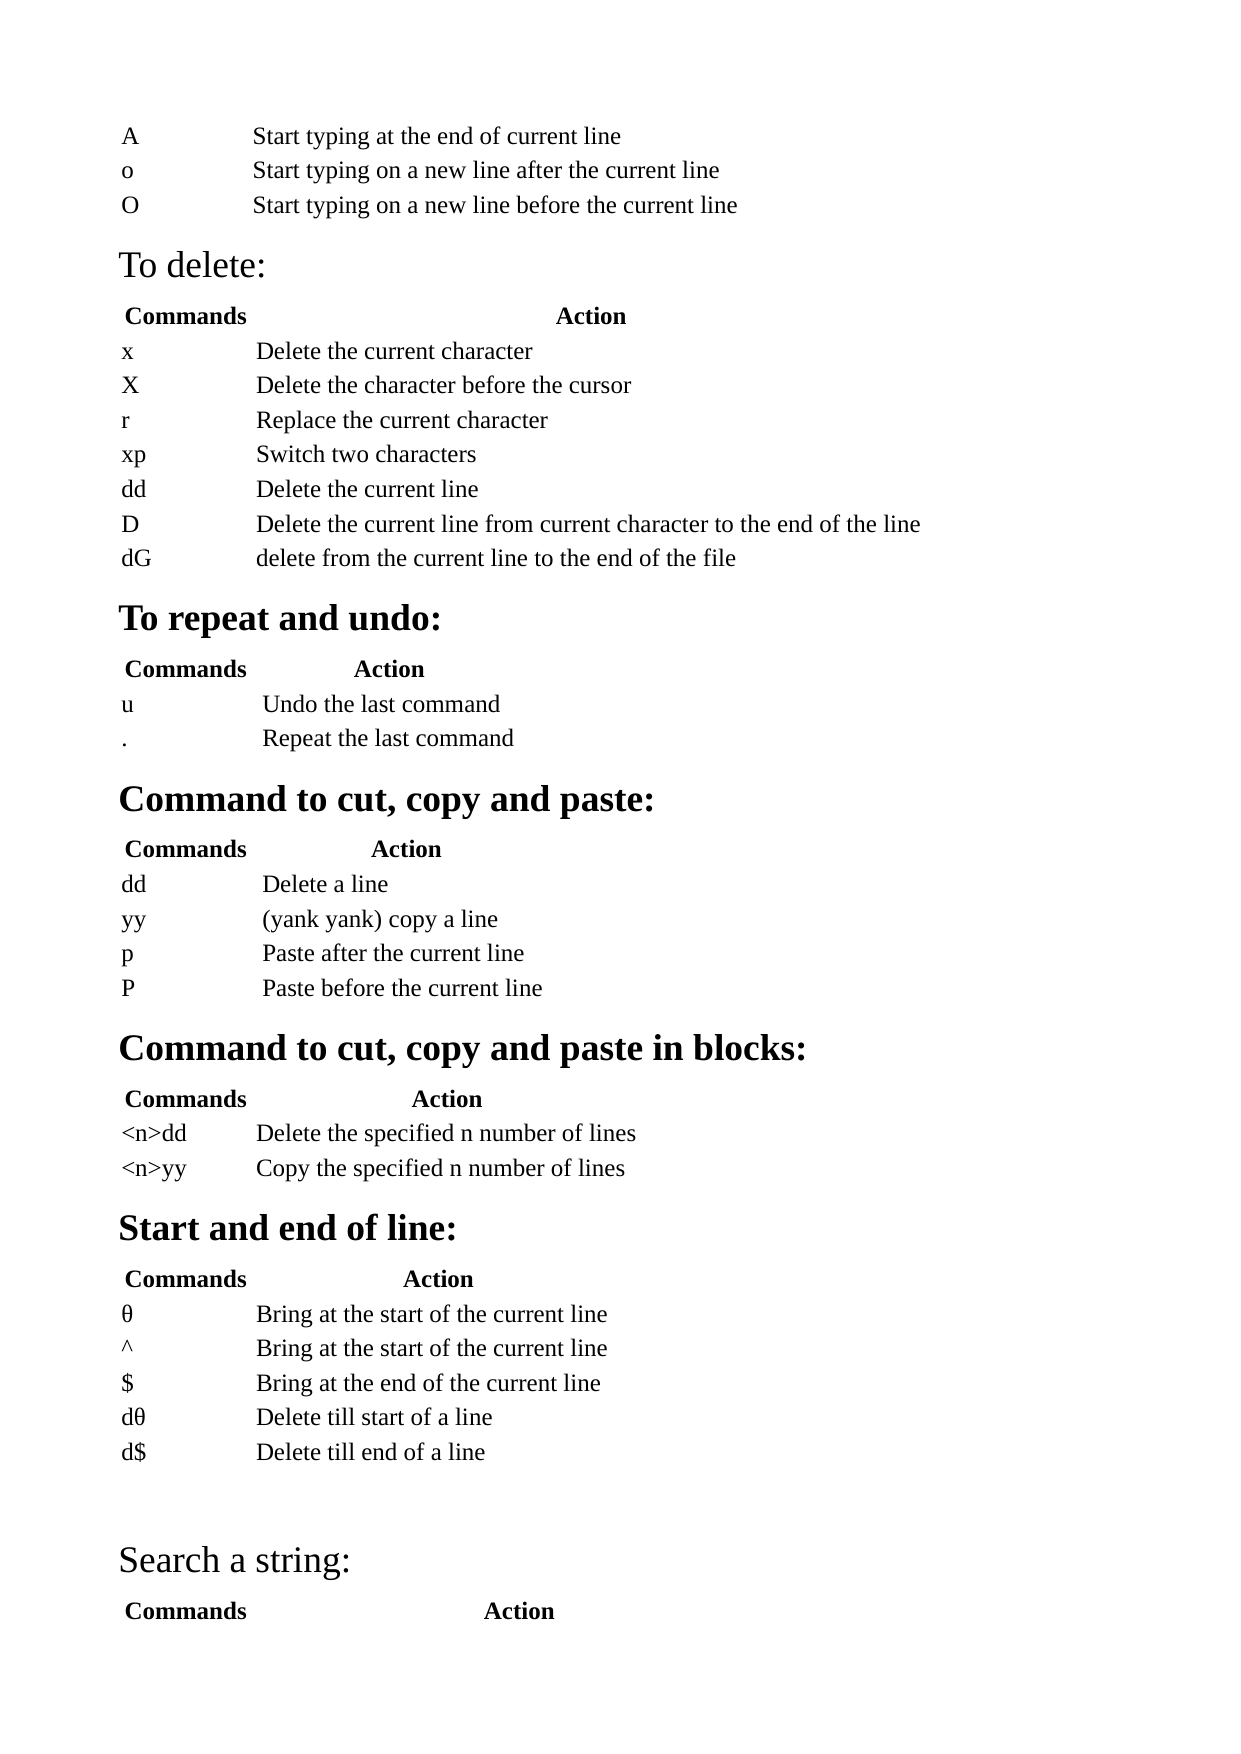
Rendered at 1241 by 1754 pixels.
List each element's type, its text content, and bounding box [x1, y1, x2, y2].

table_header Action [253, 1593, 785, 1627]
table_cell Bring at the start of the current line [253, 1296, 624, 1330]
table_cell Delete the character before the cursor [253, 368, 929, 402]
table_cell Repeat the last command [259, 721, 525, 755]
subtitle Command to cut, copy and paste: [118, 776, 1122, 819]
table_cell d$ [118, 1434, 253, 1469]
table_cell ^ [118, 1330, 253, 1365]
table_header Action [259, 651, 525, 686]
table_cell o [118, 153, 249, 187]
table_header Commands [118, 1261, 253, 1296]
table_header Action [253, 298, 929, 333]
table_cell Delete till start of a line [253, 1400, 624, 1434]
table_cell Delete a line [259, 866, 553, 901]
table_cell Copy the specified n number of lines [253, 1150, 647, 1185]
table_cell θ [118, 1296, 253, 1330]
table_header Action [253, 1261, 624, 1296]
table_cell $ [118, 1365, 253, 1399]
table_cell P [118, 970, 259, 1004]
table_cell Replace the current character [253, 402, 929, 437]
subtitle Command to cut, copy and paste in blocks: [118, 1025, 1122, 1068]
table_header Commands [118, 832, 259, 866]
table_header Commands [118, 298, 253, 333]
table_cell yy [118, 901, 259, 935]
table_cell Delete till end of a line [253, 1434, 624, 1469]
table_cell Delete the current line from current character to the end of the line [253, 506, 929, 540]
table_cell <n>dd [118, 1116, 253, 1150]
table_header Action [253, 1081, 647, 1116]
table_header Action [259, 832, 553, 866]
subtitle Start and end of line: [118, 1206, 1122, 1249]
table_cell A [118, 118, 249, 153]
table_cell . [118, 721, 259, 755]
table_header Commands [118, 1593, 253, 1627]
table_cell Start typing at the end of current line [250, 118, 748, 153]
table_cell dG [118, 540, 253, 575]
table_cell Delete the specified n number of lines [253, 1116, 647, 1150]
table_cell (yank yank) copy a line [259, 901, 553, 935]
table_cell Paste before the current line [259, 970, 553, 1004]
table_cell r [118, 402, 253, 437]
table_header Commands [118, 651, 259, 686]
table_cell Bring at the start of the current line [253, 1330, 624, 1365]
table_cell X [118, 368, 253, 402]
subtitle Search a string: [118, 1537, 1122, 1580]
table_cell dθ [118, 1400, 253, 1434]
table_cell p [118, 935, 259, 970]
subtitle To delete: [118, 243, 1122, 286]
table_cell O [118, 187, 249, 222]
table_cell Delete the current character [253, 333, 929, 367]
table_cell Paste after the current line [259, 935, 553, 970]
table_cell xp [118, 437, 253, 471]
table_cell delete from the current line to the end of the file [253, 540, 929, 575]
table_cell Undo the last command [259, 686, 525, 721]
table_cell x [118, 333, 253, 367]
table_cell dd [118, 866, 259, 901]
table_cell Switch two characters [253, 437, 929, 471]
table_header Commands [118, 1081, 253, 1116]
table_cell Start typing on a new line after the current line [250, 153, 748, 187]
table_cell u [118, 686, 259, 721]
table_cell Delete the current line [253, 471, 929, 506]
table_cell Start typing on a new line before the current line [250, 187, 748, 222]
table_cell Bring at the end of the current line [253, 1365, 624, 1399]
table_cell <n>yy [118, 1150, 253, 1185]
table_cell D [118, 506, 253, 540]
subtitle To repeat and undo: [118, 596, 1122, 639]
table_cell dd [118, 471, 253, 506]
